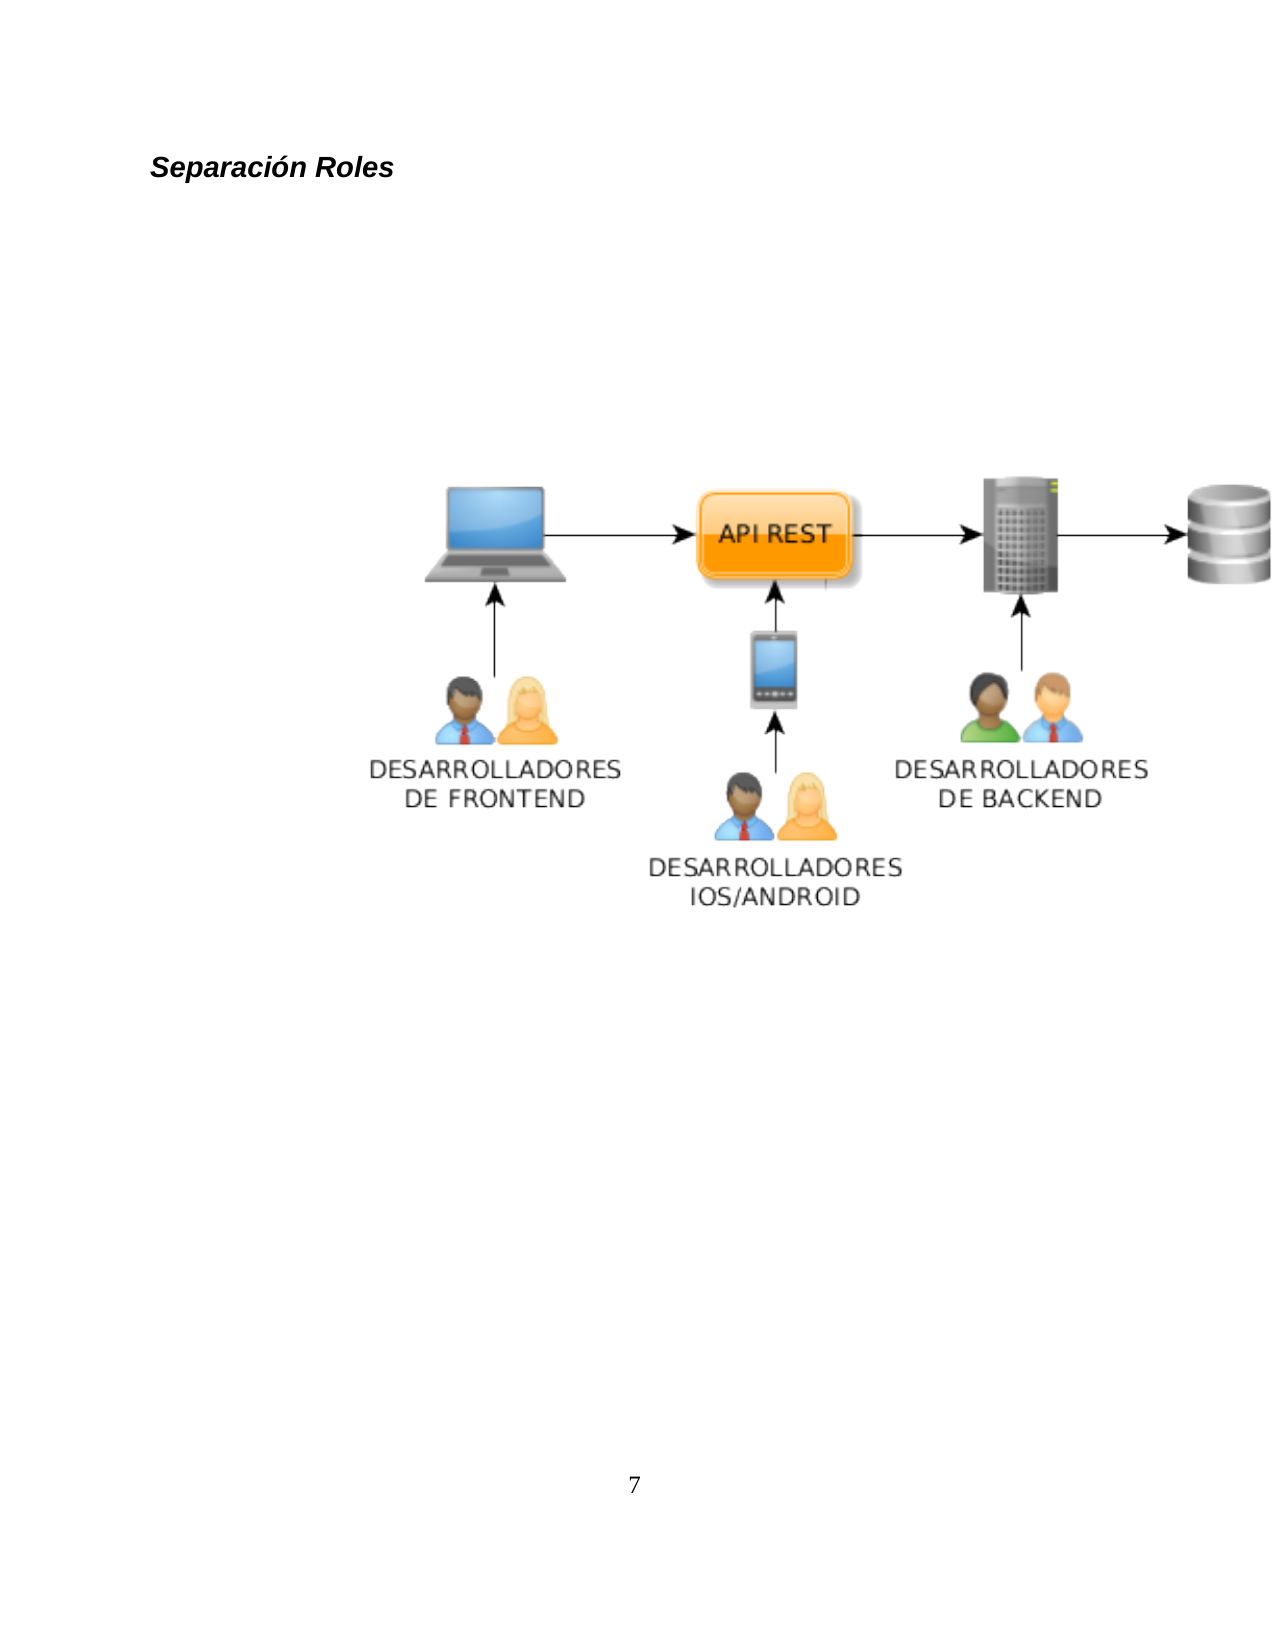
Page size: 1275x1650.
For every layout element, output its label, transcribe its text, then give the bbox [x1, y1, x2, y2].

picture [150, 196, 1275, 1196]
subtitle Separación Roles [150, 150, 1125, 183]
